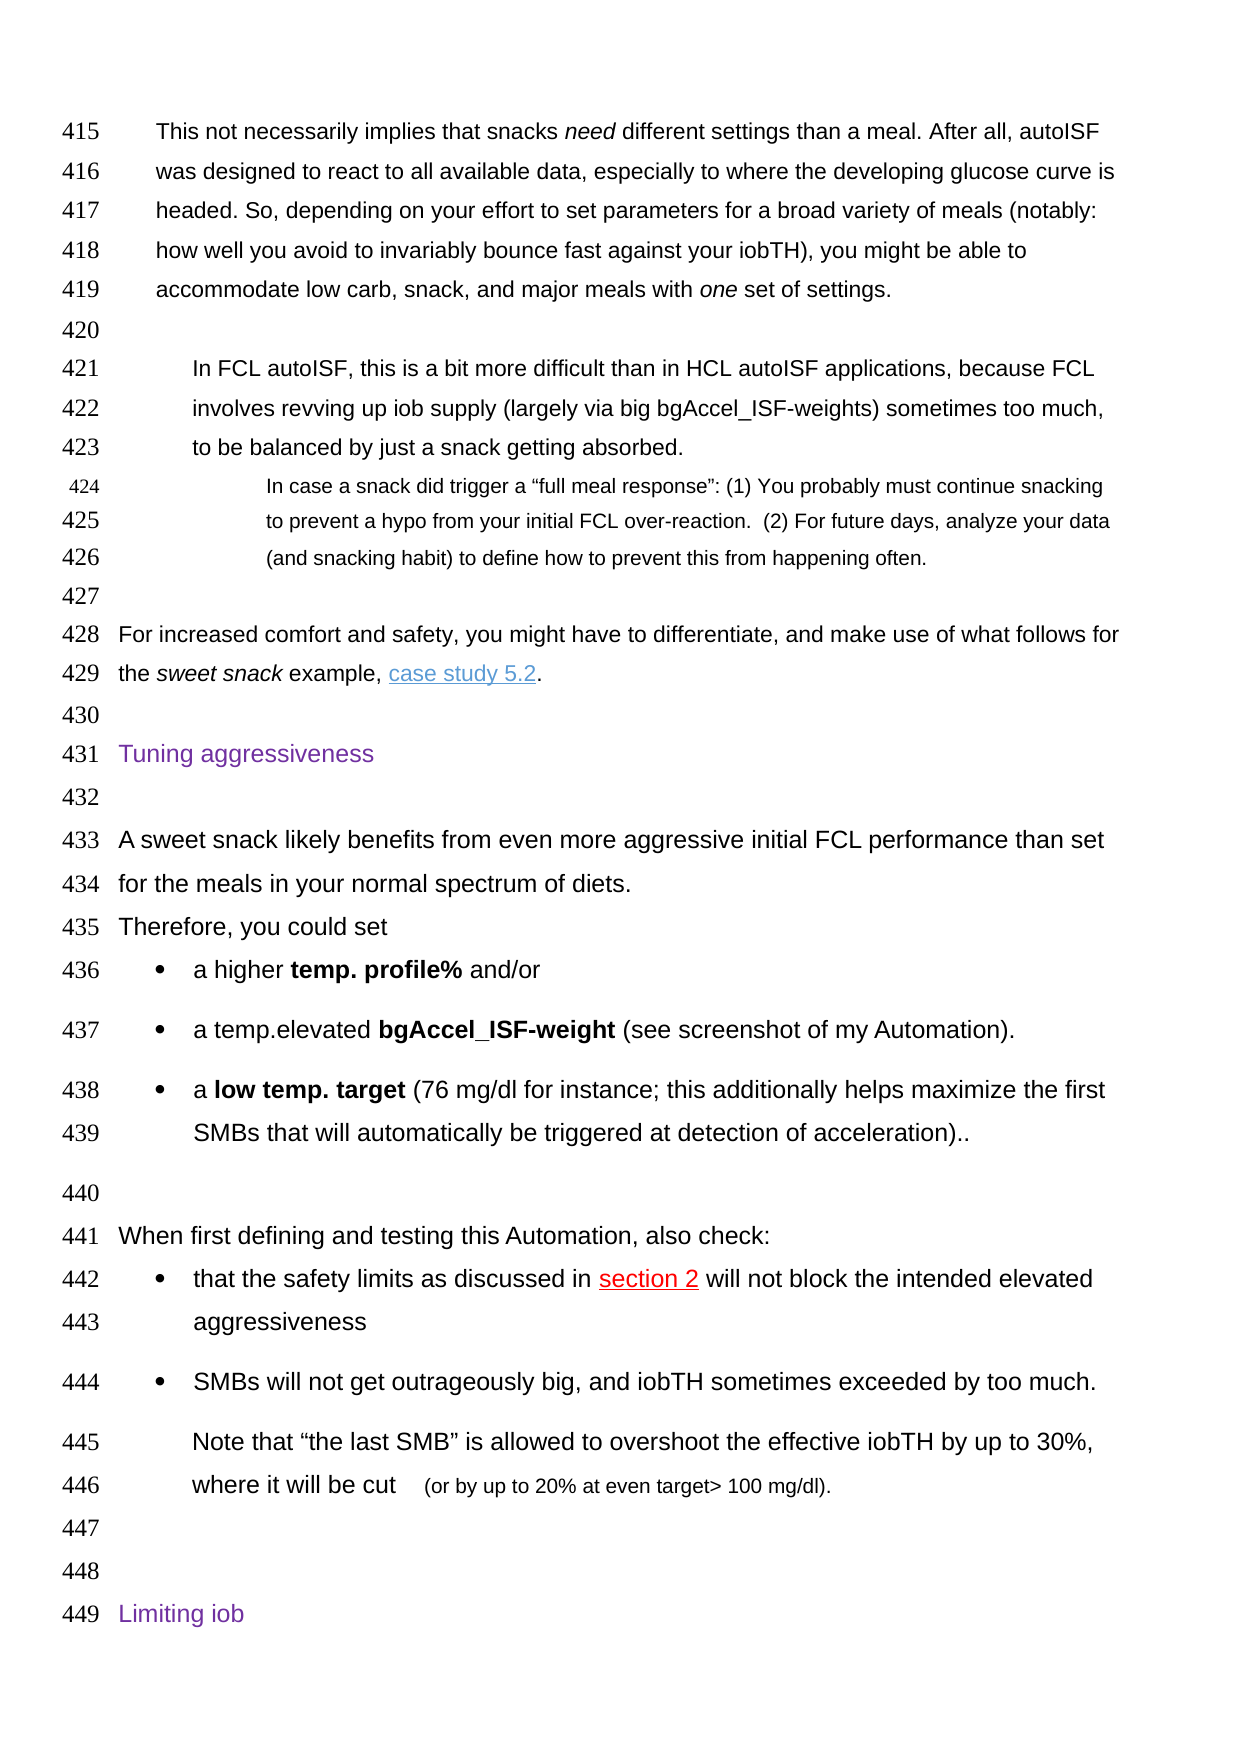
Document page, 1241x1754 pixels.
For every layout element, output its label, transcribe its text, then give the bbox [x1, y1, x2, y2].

text Tuning aggressiveness [118, 739, 1122, 768]
text This not necessarily implies that snacks need different settings than a meal. After all, autoISF was designed to react to all available data, especially to where the developing glucose curve is headed. So, depending on your effort to set parameters for a broad variety of meals (notably: how well you avoid to invariably bounce fast against your iobTH), you might be able to accommodate low carb, snack, and major meals with one set of settings. [156, 118, 1122, 302]
text For increased comfort and safety, you might have to differentiate, and make use of what follows for the sweet snack example, case study 5.2. [118, 621, 1122, 687]
text A sweet snack likely benefits from even more aggressive initial FCL performance than set for the meals in your normal spectrum of diets. [118, 825, 1122, 897]
text Therefore, you could set [118, 912, 1122, 940]
list a higher temp. profile% and/or [156, 955, 1122, 984]
text Limiting iob [118, 1599, 1122, 1628]
list a low temp. target (76 mg/dl for instance; this additionally helps maximize the first SMBs that will automatically be triggered at detection of acceleration).. [156, 1074, 1122, 1147]
list that the safety limits as discussed in section 2 will not block the intended elevated aggressiveness [156, 1264, 1122, 1336]
list SMBs will not get outrageously big, and iobTH sometimes exceeded by too much. [156, 1367, 1122, 1396]
text Note that “the last SMB” is allowed to overshoot the effective iobTH by up to 30%, where it will be cut (or by up to 20% at even target> 100 mg/dl). [192, 1427, 1122, 1499]
list a temp.elevated bgAccel_ISF-weight (see screenshot of my Automation). [156, 1015, 1122, 1043]
text When first defining and testing this Automation, also check: [118, 1221, 1122, 1249]
text In case a snack did trigger a “full meal response”: (1) You probably must continue snacking to prevent a hypo from your initial FCL over-reaction. (2) For future days, analyze your data (and snacking habit) to define how to prevent this from happening often. [266, 473, 1122, 569]
text In FCL autoISF, this is a bit more difficult than in HCL autoISF applications, because FCL involves revving up iob supply (largely via big bgAccel_ISF-weights) sometimes too much, to be balanced by just a snack getting absorbed. [192, 355, 1122, 460]
